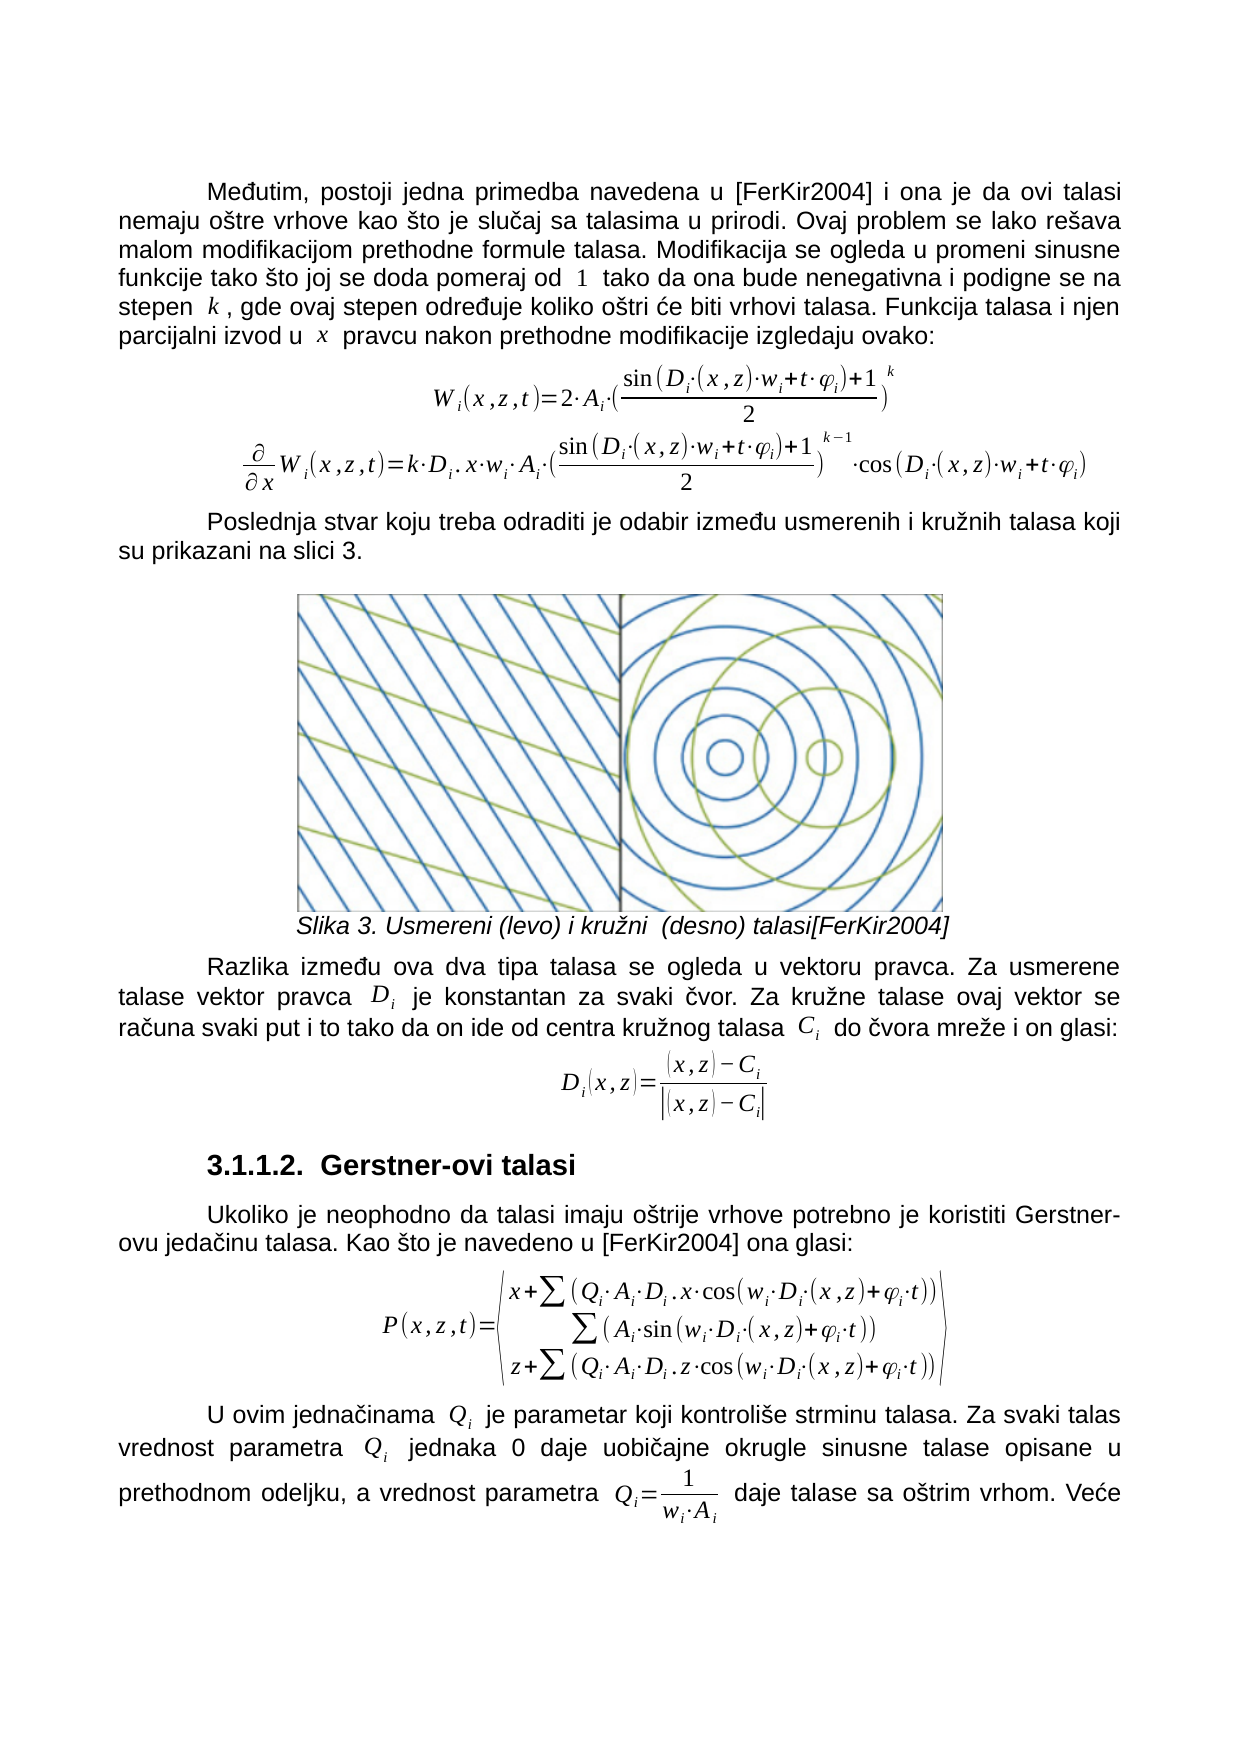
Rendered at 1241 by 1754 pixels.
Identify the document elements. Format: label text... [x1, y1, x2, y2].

text U ovim jednačinama je parametar koji kontroliše strminu talasa. Za svaki talas vrednost parametra jednaka 0 daje uobičajne okrugle sinusne talase opisane u prethodnom odeljku, a vrednost parametra daje talase sa oštrim vrhom. Veće vrednosti ovog parametra treba izbegavati jer one mogu prouzrokaviti formiranje petlji na vrhovima talasa. Ostale promenljive imaju isto značenje kao u prethodnom odeljku. [118, 1400, 1122, 1528]
text Slika 3. Usmereni (levo) i kružni (desno) talasi[FerKir2004] [282, 592, 958, 940]
picture [297, 594, 943, 912]
text Poslednja stvar koju treba odraditi je odabir između usmerenih i kružnih talasa koji su prikazani na slici 3. [118, 507, 1122, 564]
text Međutim, postoji jedna primedba navedena u [FerKir2004] i ona je da ovi talasi nemaju oštre vrhove kao što je slučaj sa talasima u prirodi. Ovaj problem se lako rešava malom modifikacijom prethodne formule talasa. Modifikacija se ogleda u promeni sinusne funkcije tako što joj se doda pomeraj od tako da ona bude nenegativna i podigne se na stepen , gde ovaj stepen određuje koliko oštri će biti vrhovi talasa. Funkcija talasa i njen parcijalni izvod u pravcu nakon prethodne modifikacije izgledaju ovako: [118, 177, 1122, 350]
text Ukoliko je neophodno da talasi imaju oštrije vrhove potrebno je koristiti Gerstner-ovu jedačinu talasa. Kao što je navedeno u [FerKir2004] ona glasi: [118, 1200, 1122, 1257]
subtitle Gerstner-ovi talasi [207, 1148, 1122, 1182]
text Razlika između ova dva tipa talasa se ogleda u vektoru pravca. Za usmerene talase vektor pravca je konstantan za svaki čvor. Za kružne talase ovaj vektor se računa svaki put i to tako da on ide od centra kružnog talasa do čvora mreže i on glasi: [118, 576, 1122, 1043]
